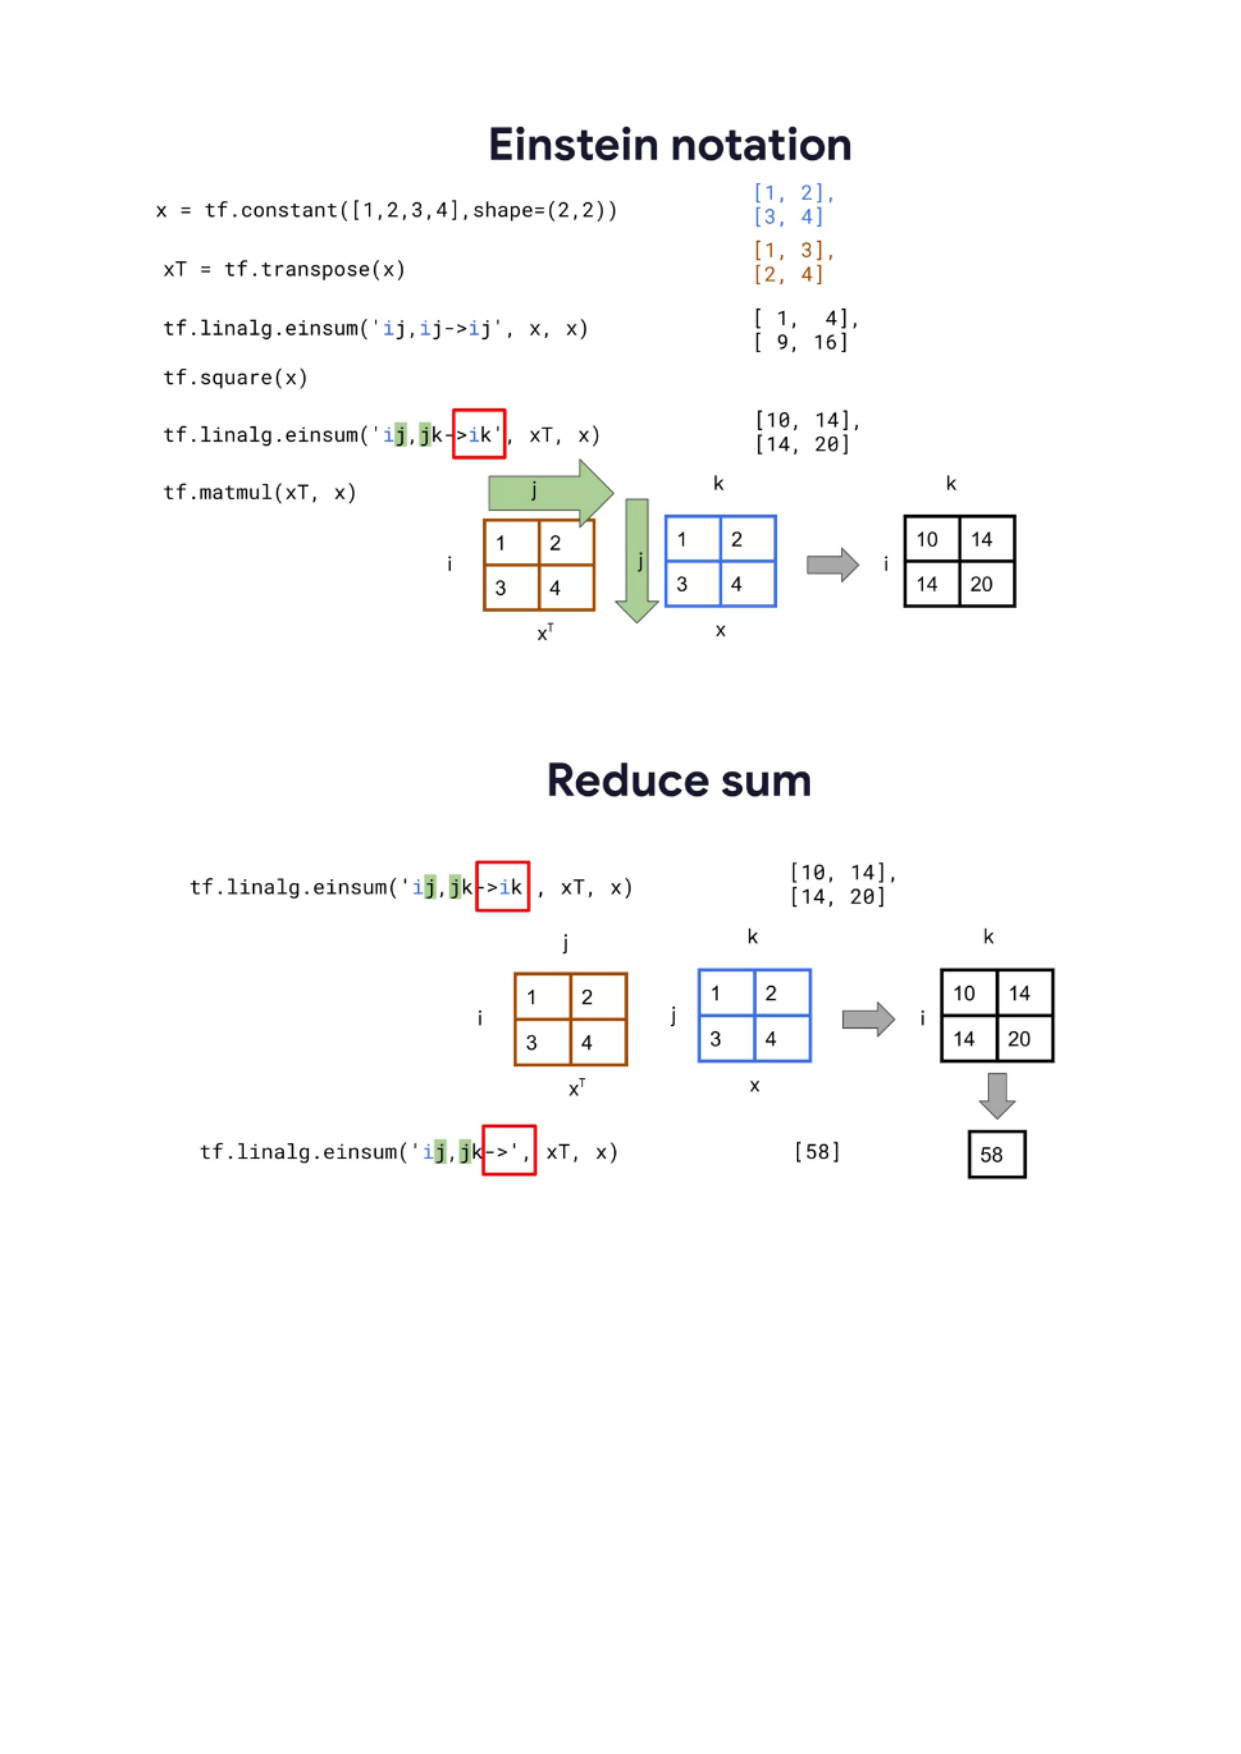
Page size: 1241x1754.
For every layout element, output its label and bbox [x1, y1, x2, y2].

picture [118, 752, 1123, 1203]
picture [118, 118, 1123, 653]
